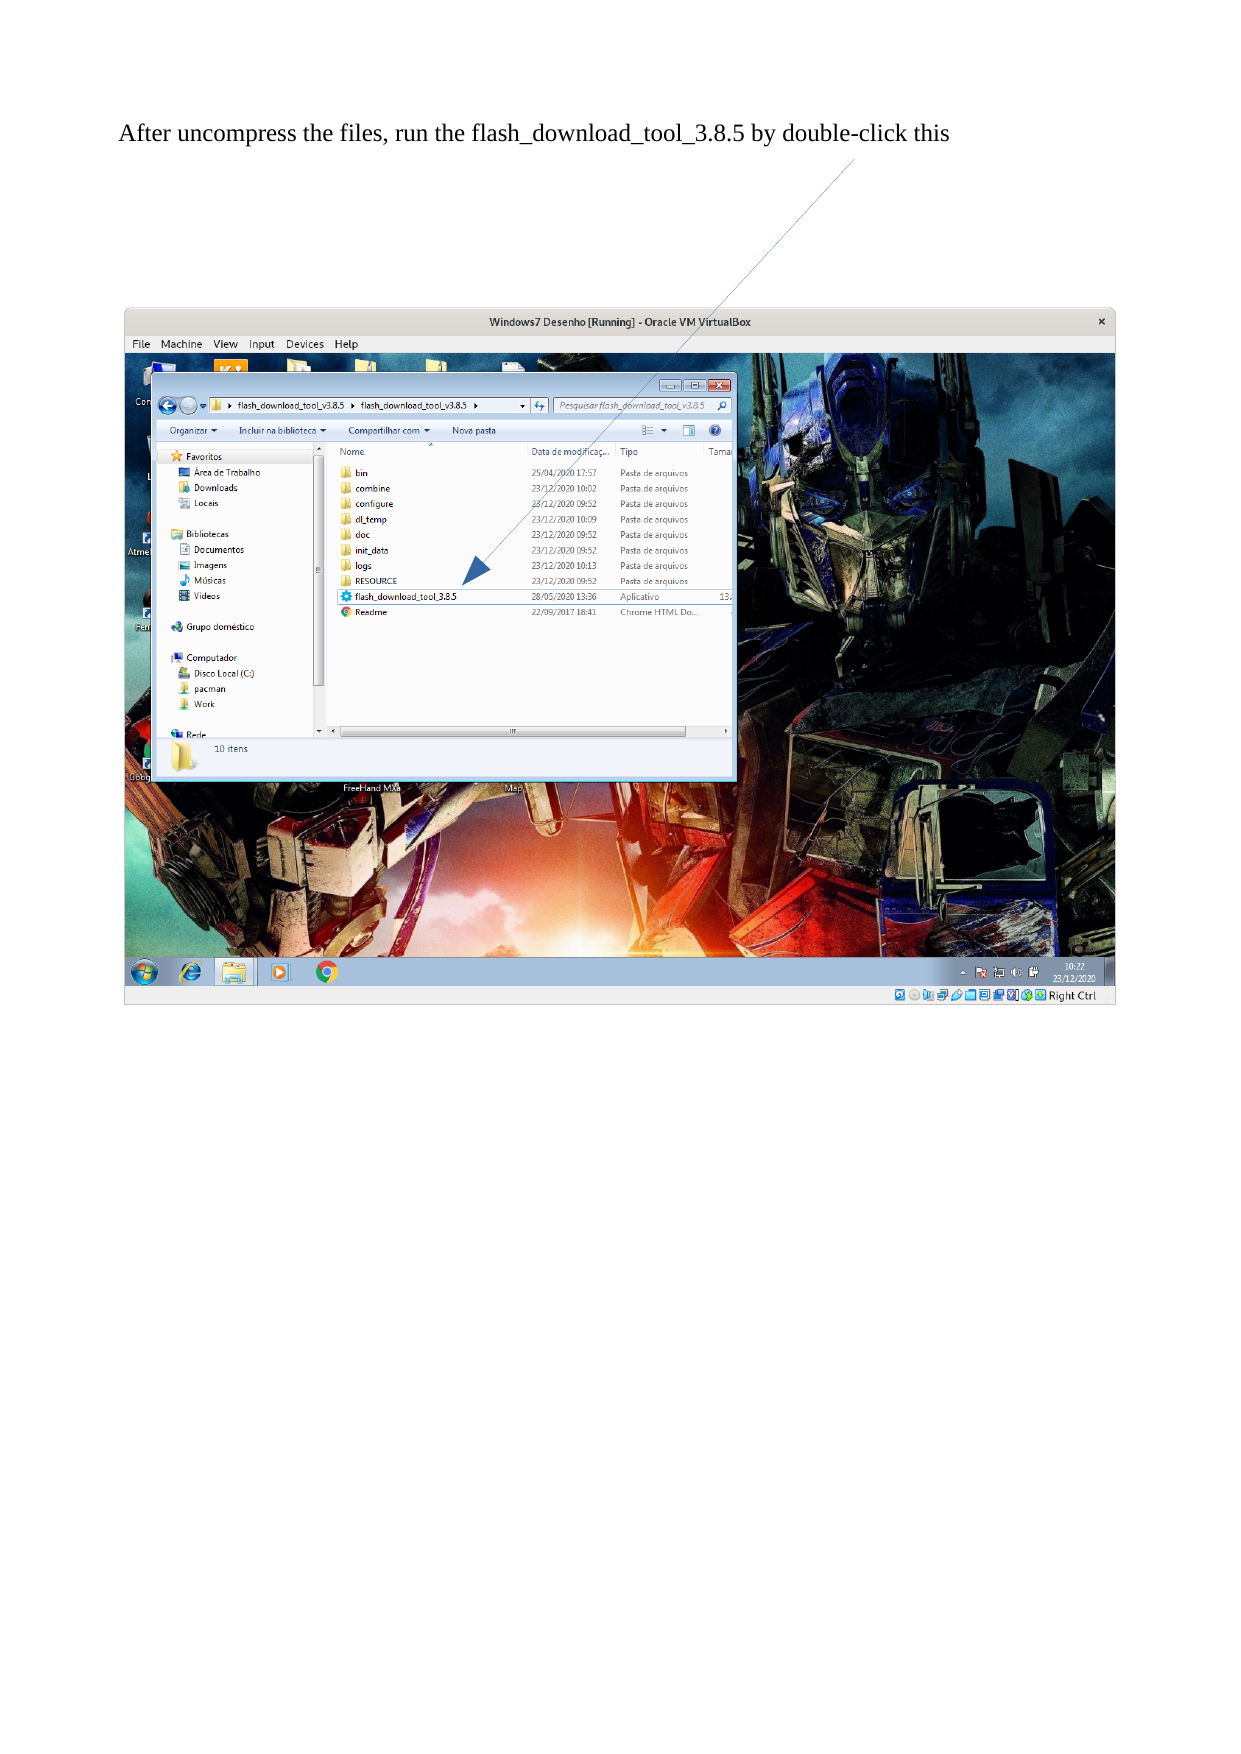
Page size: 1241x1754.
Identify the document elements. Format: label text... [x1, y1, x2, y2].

picture [117, 302, 1122, 1011]
text After uncompress the files, run the flash_download_tool_3.8.5 by double-click this [118, 118, 1122, 147]
